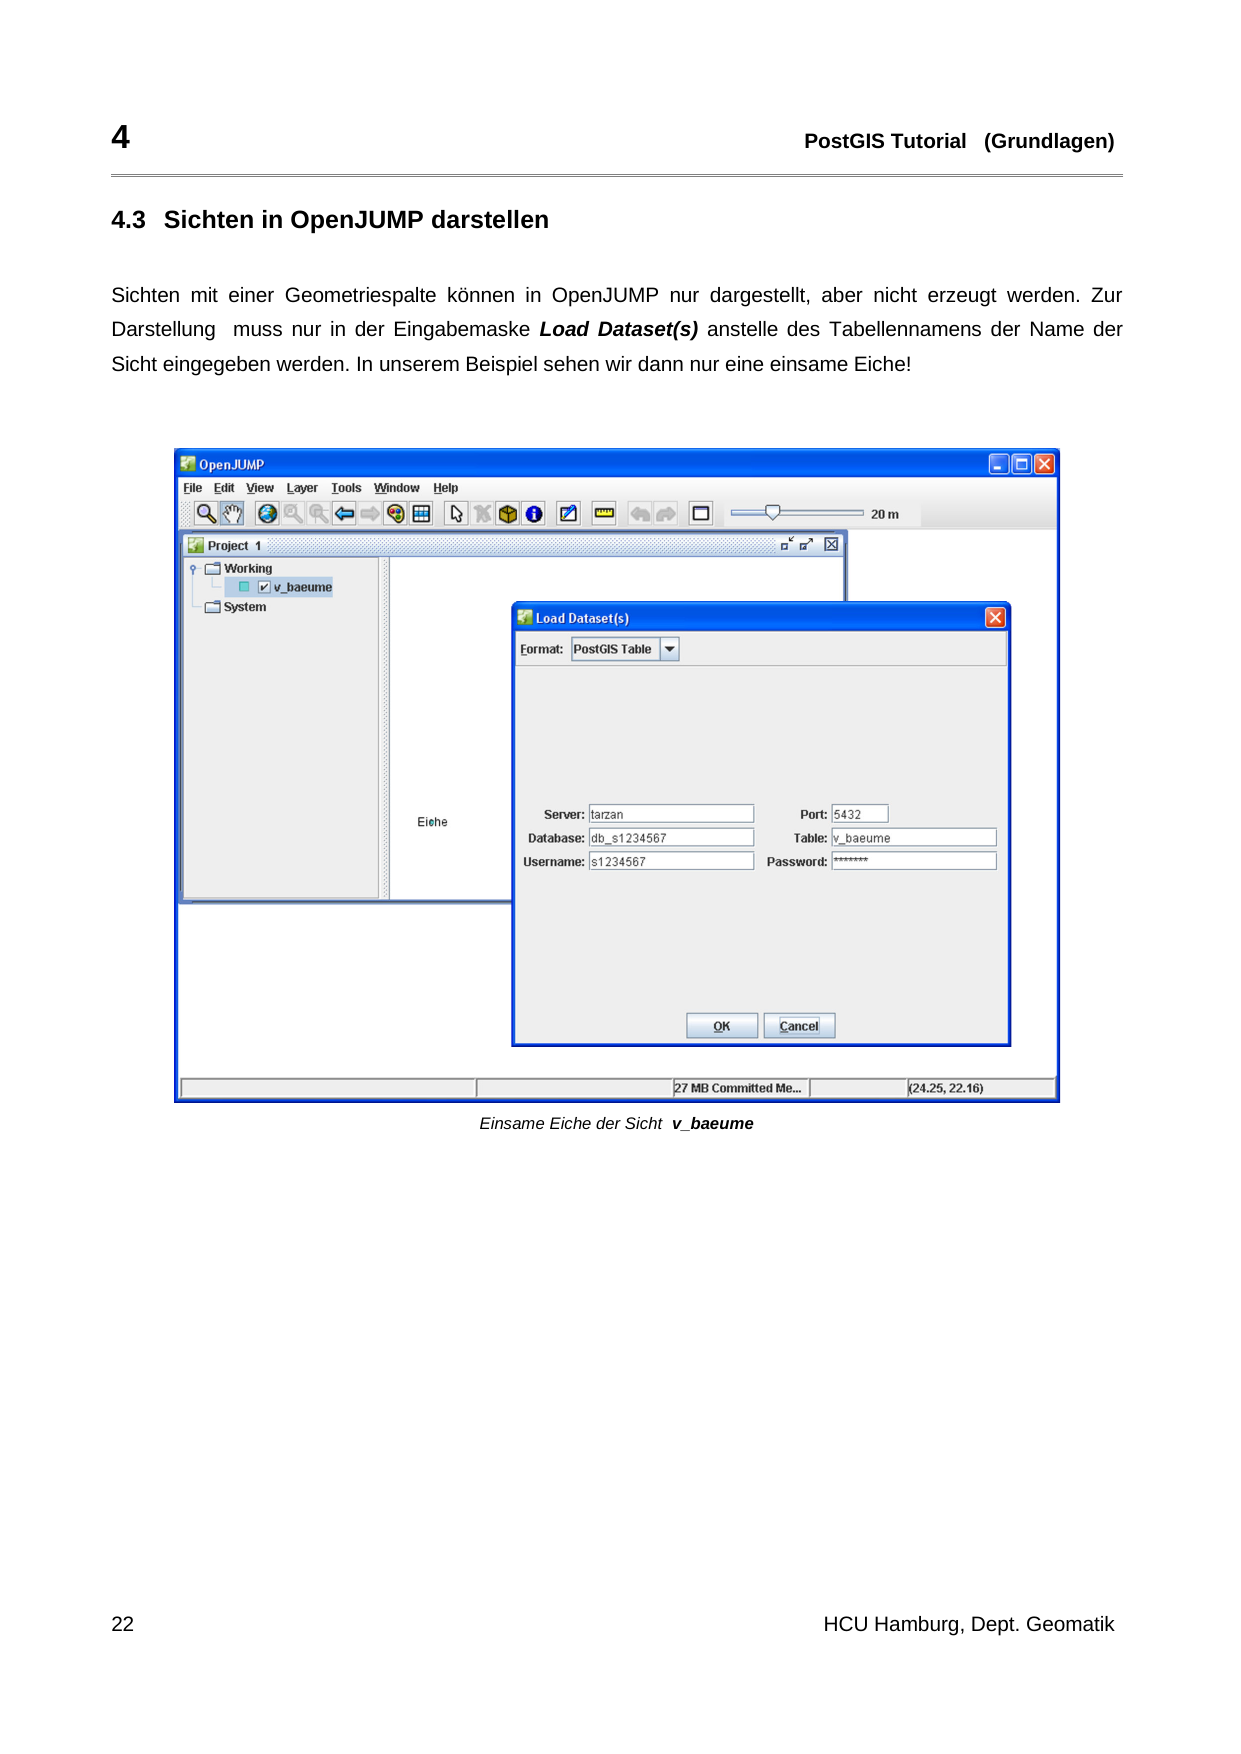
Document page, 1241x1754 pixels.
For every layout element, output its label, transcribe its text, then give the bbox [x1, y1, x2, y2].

subtitle Sichten in OpenJUMP darstellen [111, 206, 1123, 234]
picture [174, 448, 1061, 1103]
text Einsame Eiche der Sicht v_baeume [111, 460, 1123, 1133]
text Sichten mit einer Geometriespalte können in OpenJUMP nur dargestellt, aber nicht erzeugt werden. Zur Darstellung muss nur in der Eingabemaske Load Dataset(s) anstelle des Tabellennamens der Name der Sicht eingegeben werden. In unserem Beispiel sehen wir dann nur eine einsame Eiche! [111, 283, 1123, 376]
